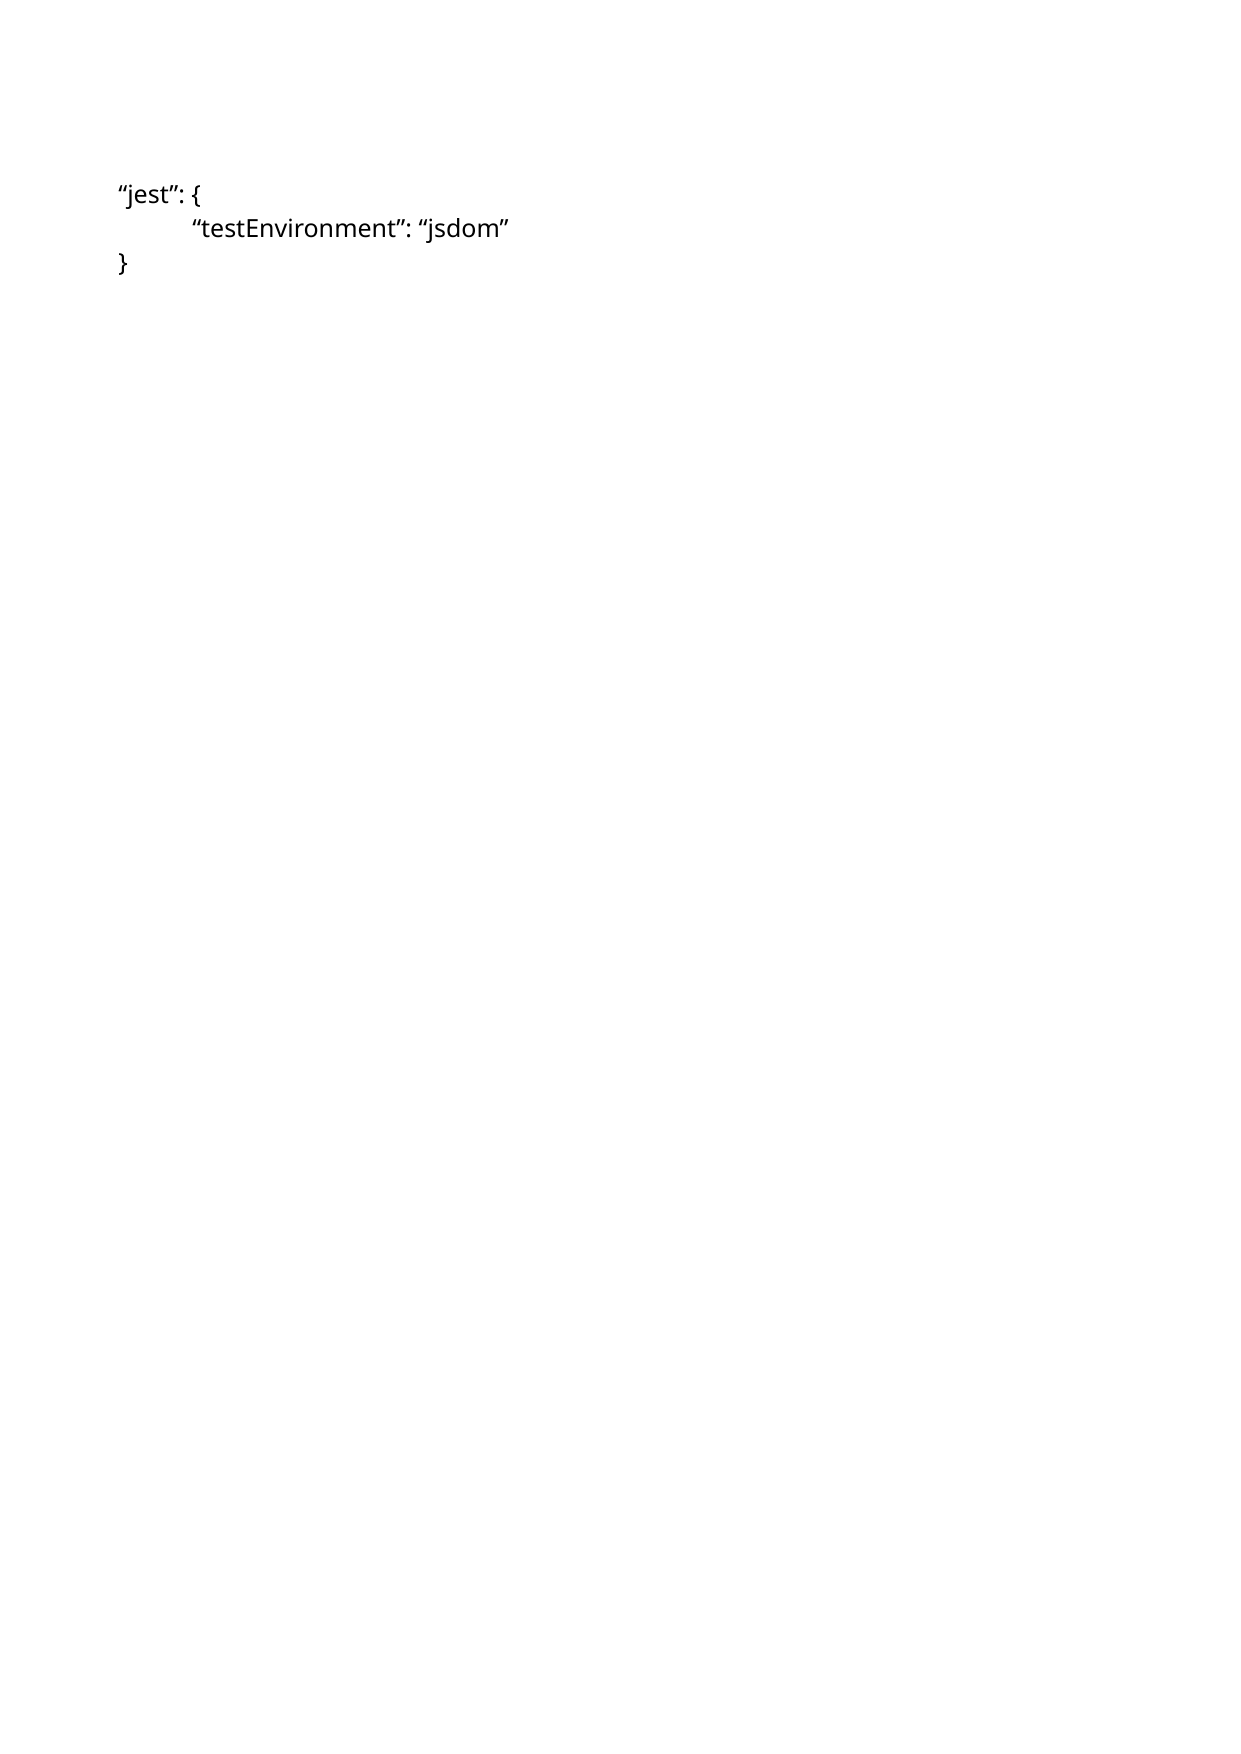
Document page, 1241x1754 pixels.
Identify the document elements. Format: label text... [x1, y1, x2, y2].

text } [118, 244, 1122, 278]
text “jest”: { [118, 176, 1122, 210]
text “testEnvironment”: “jsdom” [118, 210, 1122, 244]
